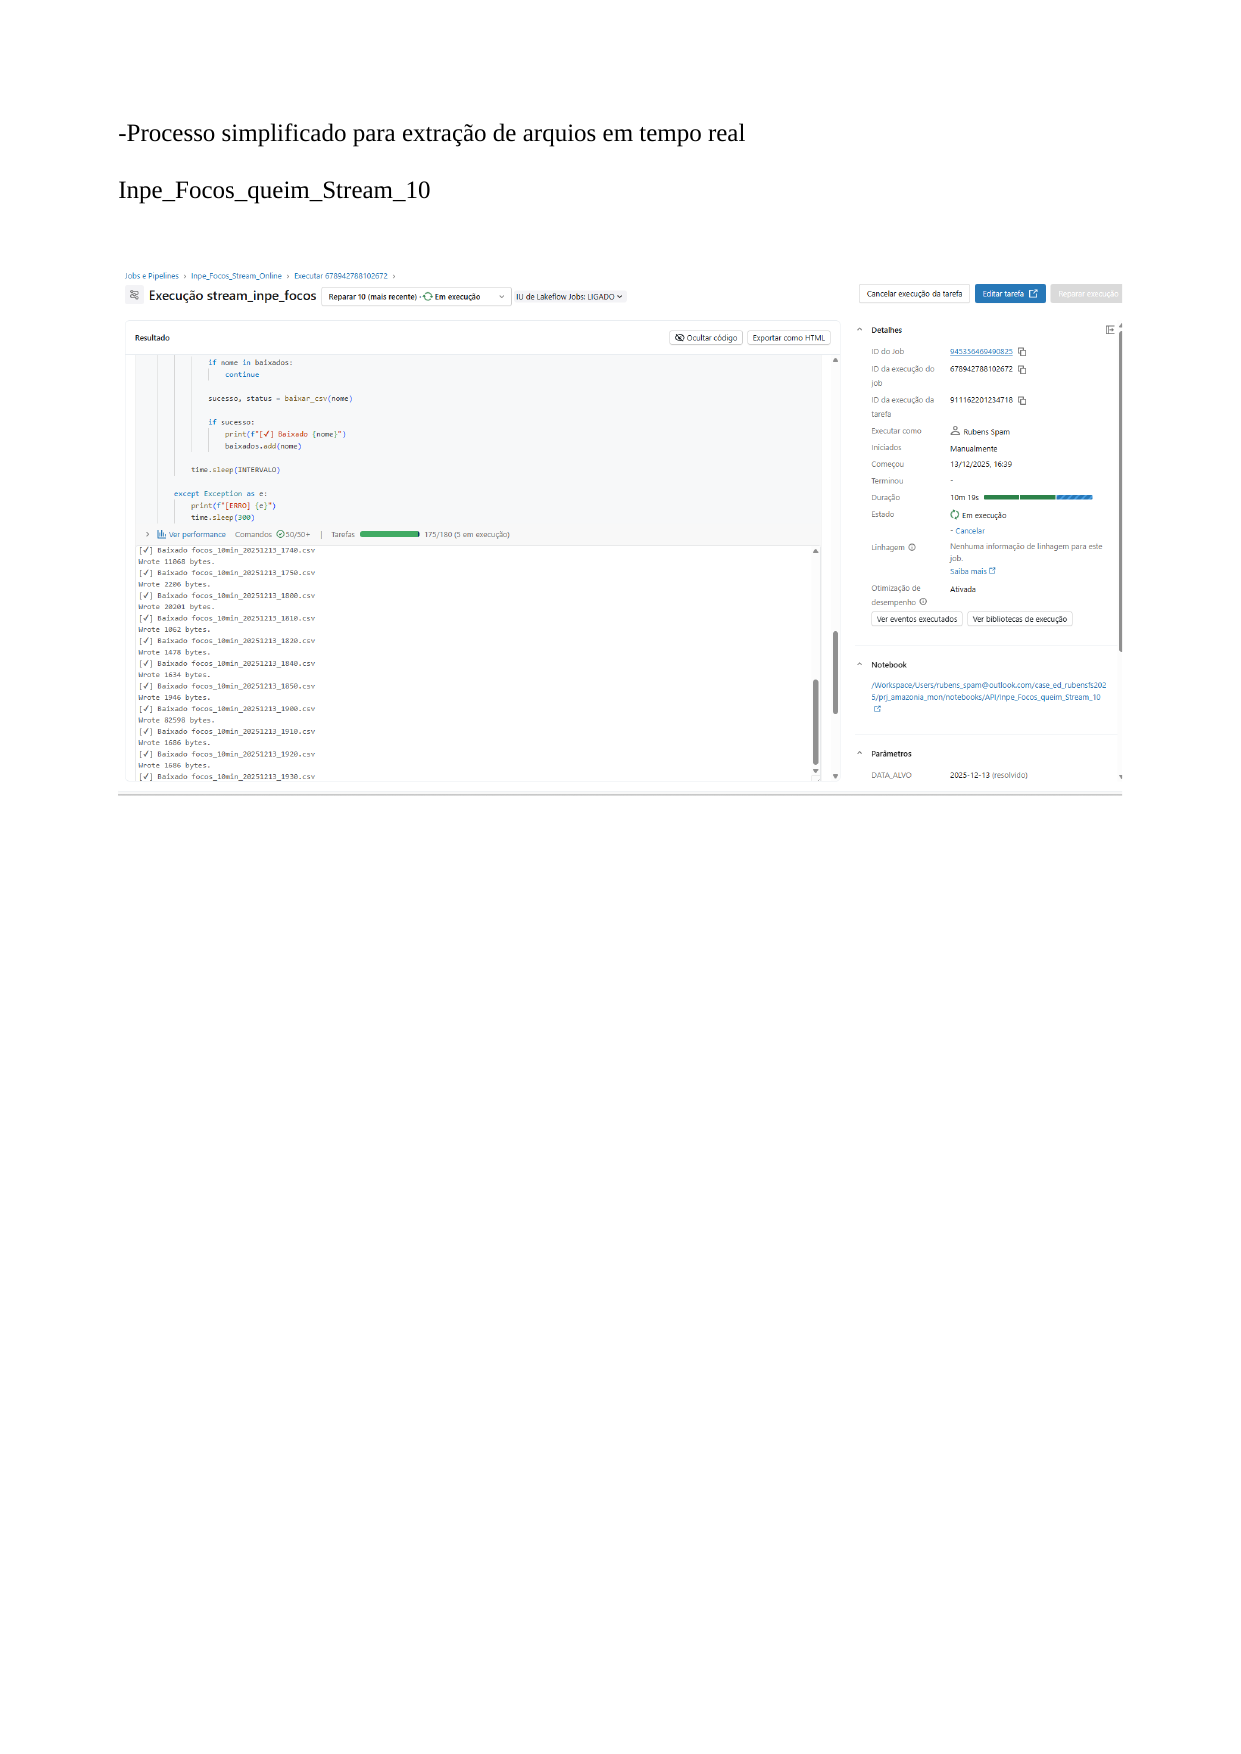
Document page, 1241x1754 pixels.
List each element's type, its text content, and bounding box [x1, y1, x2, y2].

picture [118, 261, 1123, 796]
text -Processo simplificado para extração de arquios em tempo real Inpe_Focos_queim_Stream_10 [118, 118, 1122, 261]
